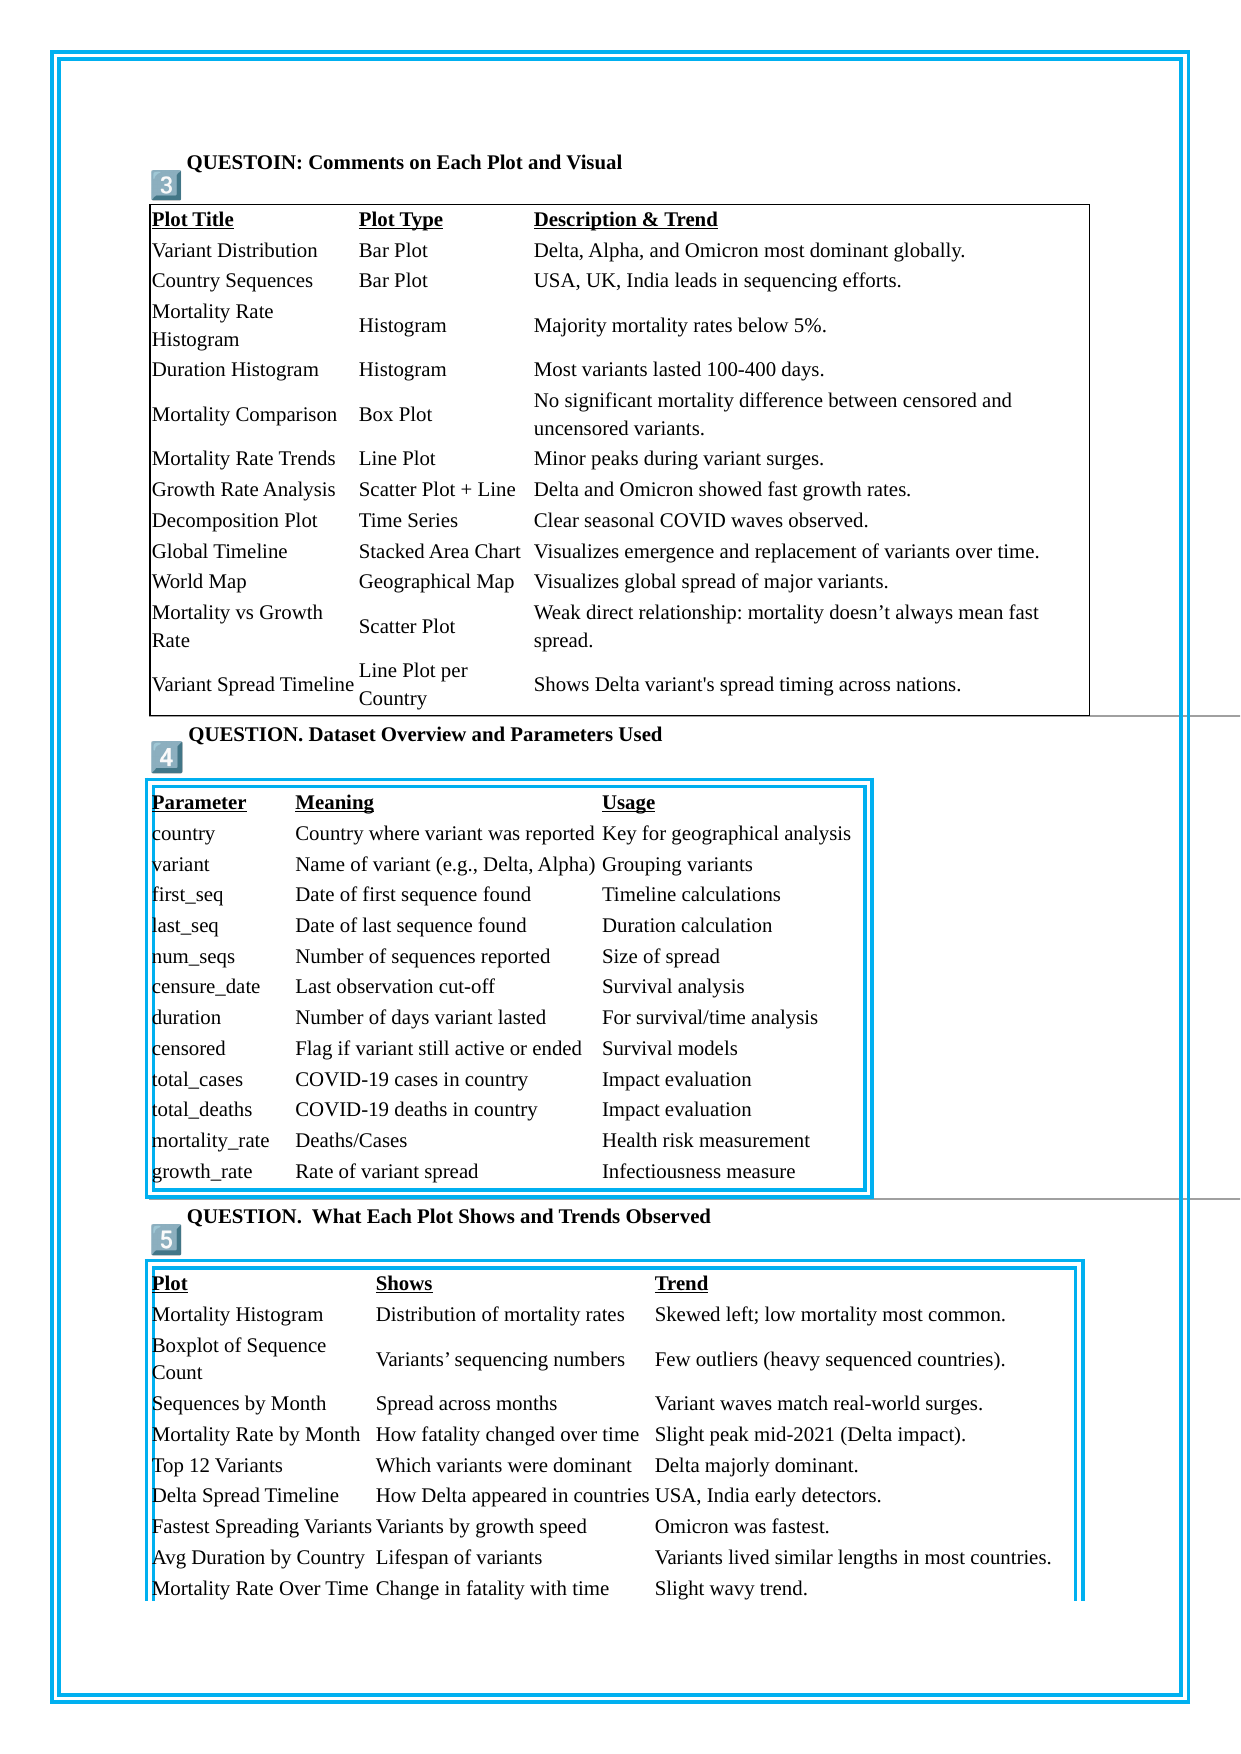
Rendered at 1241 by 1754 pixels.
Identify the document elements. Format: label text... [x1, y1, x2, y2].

table_cell Top 12 Variants [155, 1451, 374, 1482]
table_cell USA, UK, India leads in sequencing efforts. [532, 267, 1089, 297]
table_cell Key for geographical analysis [600, 819, 863, 850]
table_cell Mortality Histogram [155, 1300, 374, 1331]
table_cell Shows Delta variant's spread timing across nations. [532, 657, 1089, 715]
text QUESTION. Dataset Overview and Parameters Used [150, 722, 1090, 774]
table_cell Last observation cut-off [294, 973, 600, 1003]
table_cell Variant Spread Timeline [151, 657, 357, 715]
text QUESTOIN: Comments on Each Plot and Visual [150, 150, 1090, 201]
table_cell [287, 1096, 294, 1126]
table_cell Most variants lasted 100-400 days. [532, 356, 1089, 386]
table_cell Variant waves match real-world surges. [653, 1390, 1074, 1420]
table_cell Variants’ sequencing numbers [374, 1331, 653, 1389]
table_cell Impact evaluation [600, 1096, 863, 1126]
table_header Plot Type [357, 205, 532, 236]
table_cell [287, 881, 294, 911]
table_header [287, 788, 294, 819]
table_cell Delta majorly dominant. [653, 1451, 1074, 1482]
table_cell Duration calculation [600, 911, 863, 942]
table_cell [287, 942, 294, 973]
table_cell [287, 819, 294, 850]
table_cell last_seq [155, 911, 287, 942]
table_cell How fatality changed over time [374, 1420, 653, 1451]
table_cell num_seqs [155, 942, 287, 973]
table_cell Change in fatality with time [374, 1574, 653, 1601]
table_cell Timeline calculations [600, 881, 863, 911]
table_cell Boxplot of Sequence Count [155, 1331, 374, 1389]
table_cell Variants by growth speed [374, 1513, 653, 1543]
table_cell variant [155, 850, 287, 881]
table_cell Visualizes emergence and replacement of variants over time. [532, 537, 1089, 568]
table_cell Spread across months [374, 1390, 653, 1420]
table_header Parameter [150, 781, 287, 819]
table_cell Country Sequences [151, 267, 357, 297]
table_cell [287, 973, 294, 1003]
table_cell Minor peaks during variant surges. [532, 445, 1089, 476]
table_cell Mortality vs Growth Rate [151, 599, 357, 657]
table_cell Growth Rate Analysis [151, 476, 357, 506]
table_header Plot [150, 1262, 374, 1300]
table_cell Mortality Rate Histogram [151, 298, 357, 356]
table_header Trend [653, 1262, 1079, 1300]
table_header [294, 781, 600, 785]
table_cell Delta and Omicron showed fast growth rates. [532, 476, 1089, 506]
table_cell Stacked Area Chart [357, 537, 532, 568]
table_cell Geographical Map [357, 568, 532, 598]
table_cell Impact evaluation [600, 1065, 863, 1096]
table_cell Number of days variant lasted [294, 1004, 600, 1034]
table_cell growth_rate [155, 1157, 287, 1188]
table_cell Majority mortality rates below 5%. [532, 298, 1089, 356]
table_cell Date of first sequence found [294, 881, 600, 911]
table_cell Bar Plot [357, 236, 532, 267]
table_cell How Delta appeared in countries [374, 1482, 653, 1512]
table_cell No significant mortality difference between censored and uncensored variants. [532, 386, 1089, 445]
table_cell Weak direct relationship: mortality doesn’t always mean fast spread. [532, 599, 1089, 657]
table_cell Health risk measurement [600, 1126, 863, 1157]
table_cell [287, 1126, 294, 1157]
table_cell Histogram [357, 356, 532, 386]
table_cell [287, 1004, 294, 1034]
table_cell Variants lived similar lengths in most countries. [653, 1543, 1074, 1574]
text QUESTION. What Each Plot Shows and Trends Observed [150, 1204, 1090, 1255]
table_header Usage [600, 781, 868, 819]
table_cell Grouping variants [600, 850, 863, 881]
table_cell total_cases [155, 1065, 287, 1096]
table_cell Global Timeline [151, 537, 357, 568]
table_header Plot Title [151, 205, 357, 236]
table_cell Deaths/Cases [294, 1126, 600, 1157]
table_cell Sequences by Month [155, 1390, 374, 1420]
table_cell [287, 911, 294, 942]
table_cell Size of spread [600, 942, 863, 973]
table_cell Histogram [357, 298, 532, 356]
table_cell Lifespan of variants [374, 1543, 653, 1574]
table_cell Number of sequences reported [294, 942, 600, 973]
table_cell Slight wavy trend. [653, 1574, 1074, 1601]
table_cell censored [155, 1034, 287, 1065]
table_cell Duration Histogram [151, 356, 357, 386]
table_cell Distribution of mortality rates [374, 1300, 653, 1331]
table_cell Decomposition Plot [151, 506, 357, 537]
table_cell Skewed left; low mortality most common. [653, 1300, 1074, 1331]
table_cell censure_date [155, 973, 287, 1003]
table_cell USA, India early detectors. [653, 1482, 1074, 1512]
table_cell Box Plot [357, 386, 532, 445]
table_cell [287, 1157, 294, 1188]
table_cell World Map [151, 568, 357, 598]
table_cell Scatter Plot + Line [357, 476, 532, 506]
table_cell total_deaths [155, 1096, 287, 1126]
table_cell Flag if variant still active or ended [294, 1034, 600, 1065]
table_cell Scatter Plot [357, 599, 532, 657]
table_cell Which variants were dominant [374, 1451, 653, 1482]
table_cell duration [155, 1004, 287, 1034]
table_header Meaning [294, 788, 600, 819]
table_cell Slight peak mid-2021 (Delta impact). [653, 1420, 1074, 1451]
table_header Shows [374, 1270, 653, 1300]
table_cell Avg Duration by Country [155, 1543, 374, 1574]
table_cell Line Plot per Country [357, 657, 532, 715]
table_cell Clear seasonal COVID waves observed. [532, 506, 1089, 537]
table_header Description & Trend [532, 205, 1089, 236]
table_header [374, 1262, 653, 1266]
table_cell Few outliers (heavy sequenced countries). [653, 1331, 1074, 1389]
table_cell Name of variant (e.g., Delta, Alpha) [294, 850, 600, 881]
table_cell Survival models [600, 1034, 863, 1065]
table_cell Date of last sequence found [294, 911, 600, 942]
table_cell [287, 1065, 294, 1096]
table_cell Mortality Rate by Month [155, 1420, 374, 1451]
table_cell Mortality Comparison [151, 386, 357, 445]
table_cell country [155, 819, 287, 850]
table_cell Fastest Spreading Variants [155, 1513, 374, 1543]
table_cell Country where variant was reported [294, 819, 600, 850]
table_cell Survival analysis [600, 973, 863, 1003]
table_cell Variant Distribution [151, 236, 357, 267]
table_cell COVID-19 cases in country [294, 1065, 600, 1096]
table_cell Infectiousness measure [600, 1157, 863, 1188]
table_cell Visualizes global spread of major variants. [532, 568, 1089, 598]
table_cell Mortality Rate Trends [151, 445, 357, 476]
table_cell [287, 1034, 294, 1065]
table_cell For survival/time analysis [600, 1004, 863, 1034]
table_cell mortality_rate [155, 1126, 287, 1157]
table_cell [287, 850, 294, 881]
table_cell first_seq [155, 881, 287, 911]
table_cell Delta, Alpha, and Omicron most dominant globally. [532, 236, 1089, 267]
table_cell Rate of variant spread [294, 1157, 600, 1188]
table_cell Bar Plot [357, 267, 532, 297]
table_cell Time Series [357, 506, 532, 537]
table_cell COVID-19 deaths in country [294, 1096, 600, 1126]
table_cell Line Plot [357, 445, 532, 476]
table_cell Delta Spread Timeline [155, 1482, 374, 1512]
table_cell Omicron was fastest. [653, 1513, 1074, 1543]
table_cell Mortality Rate Over Time [155, 1574, 374, 1601]
